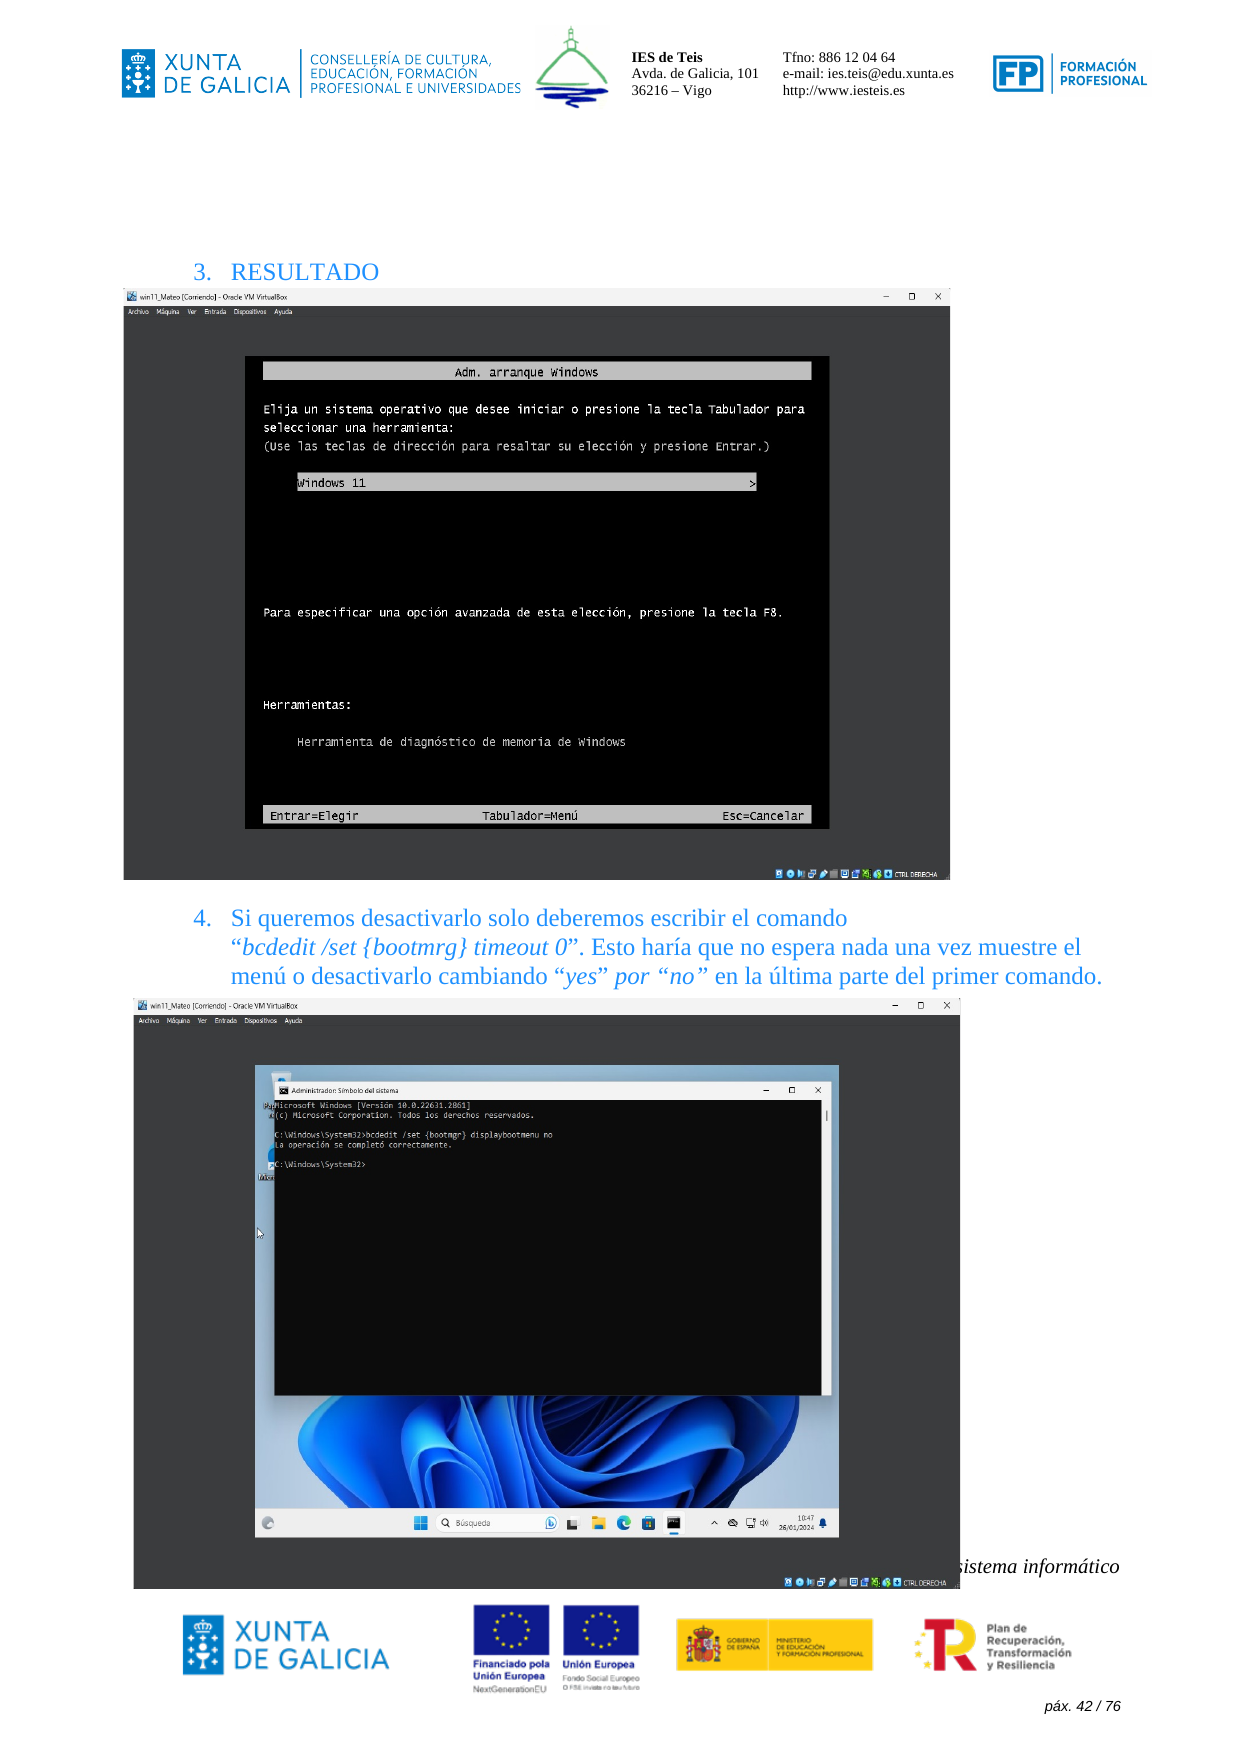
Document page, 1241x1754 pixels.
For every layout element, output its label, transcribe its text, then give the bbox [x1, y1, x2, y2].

picture [534, 25, 611, 110]
list RESULTADO [193, 257, 1122, 285]
picture [123, 288, 951, 880]
picture [989, 50, 1153, 97]
list “bcdedit /set {bootmrg} timeout 0”. Esto haría que no espera nada una vez muestre el menú o desactivarlo cambiando “yes” por “no” en la última parte del primer comando. [193, 932, 1122, 990]
list Si queremos desactivarlo solo deberemos escribir el comando [193, 903, 1122, 932]
picture [182, 1593, 1085, 1700]
picture [121, 49, 521, 98]
picture [133, 998, 961, 1589]
